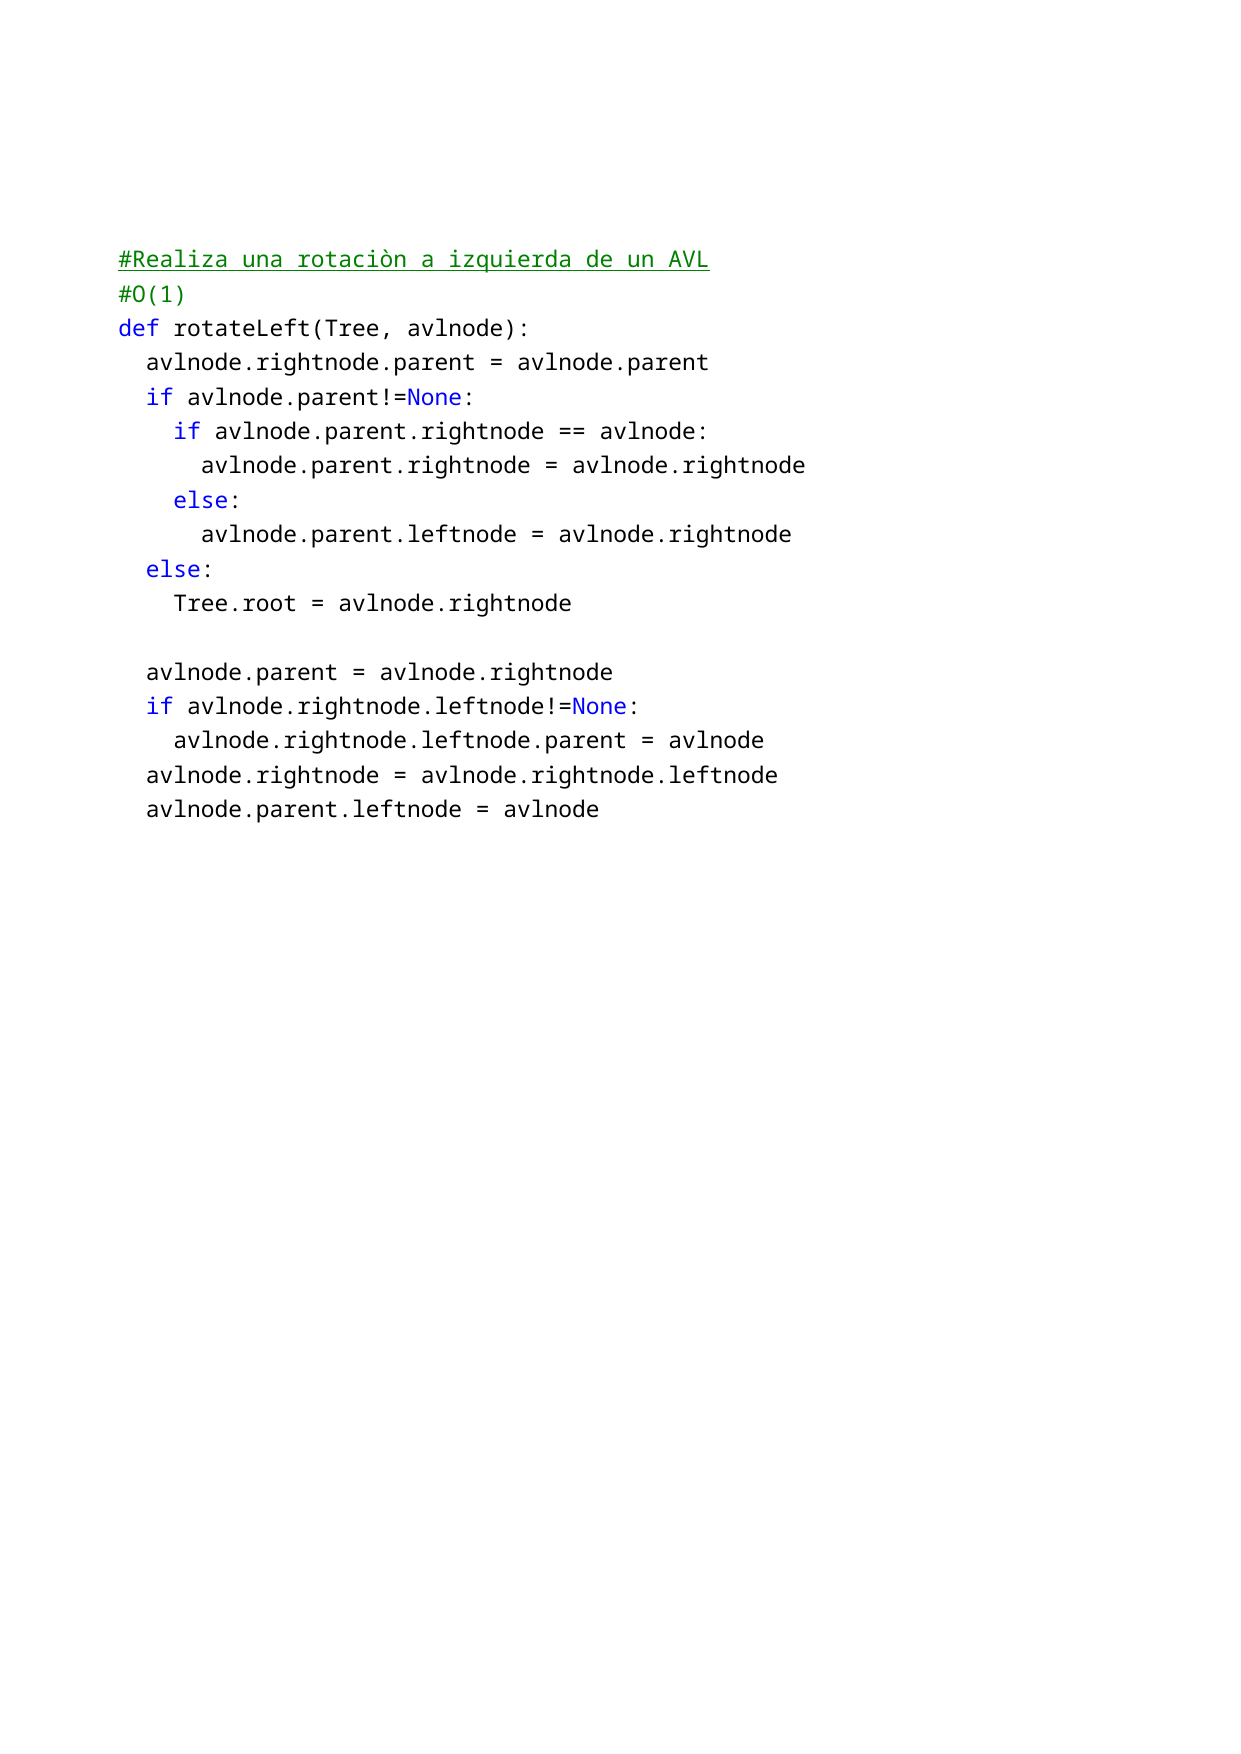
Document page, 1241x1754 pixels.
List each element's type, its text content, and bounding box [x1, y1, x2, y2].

text #Realiza una rotaciòn a izquierda de un AVL [118, 243, 1122, 274]
text avlnode.rightnode.parent = avlnode.parent [118, 343, 1122, 377]
text avlnode.parent = avlnode.rightnode [118, 652, 1122, 687]
text if avlnode.parent.rightnode == avlnode: [118, 412, 1122, 446]
text avlnode.rightnode.leftnode.parent = avlnode [118, 721, 1122, 756]
text Tree.root = avlnode.rightnode [118, 584, 1122, 618]
text avlnode.parent.leftnode = avlnode.rightnode [118, 515, 1122, 549]
text if avlnode.rightnode.leftnode!=None: [118, 687, 1122, 721]
text else: [118, 549, 1122, 584]
text avlnode.parent.leftnode = avlnode [118, 790, 1122, 824]
text if avlnode.parent!=None: [118, 377, 1122, 412]
text def rotateLeft(Tree, avlnode): [118, 309, 1122, 343]
text avlnode.rightnode = avlnode.rightnode.leftnode [118, 756, 1122, 790]
text else: [118, 481, 1122, 515]
text #O(1) [118, 274, 1122, 309]
text avlnode.parent.rightnode = avlnode.rightnode [118, 446, 1122, 481]
